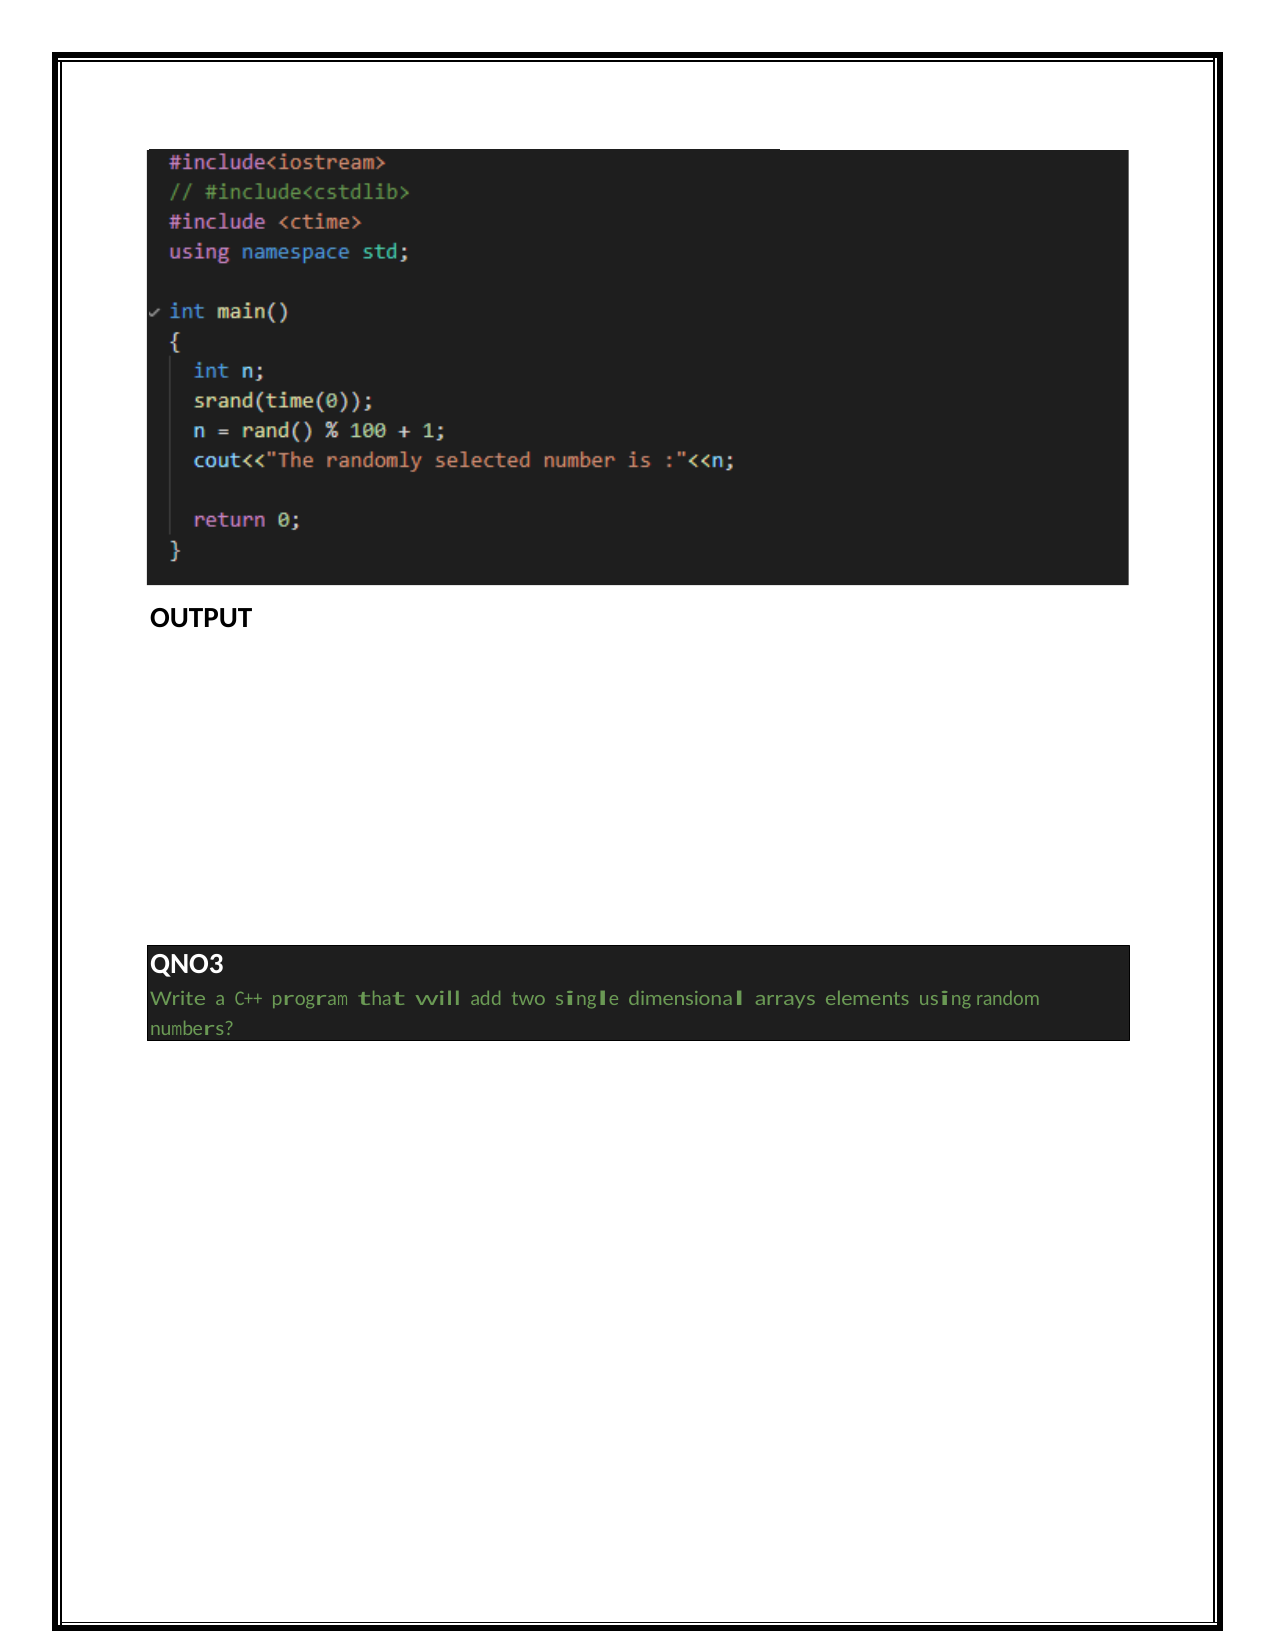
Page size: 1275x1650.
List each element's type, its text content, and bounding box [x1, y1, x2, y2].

picture [149, 149, 780, 585]
text OUTPUT [150, 599, 1204, 635]
